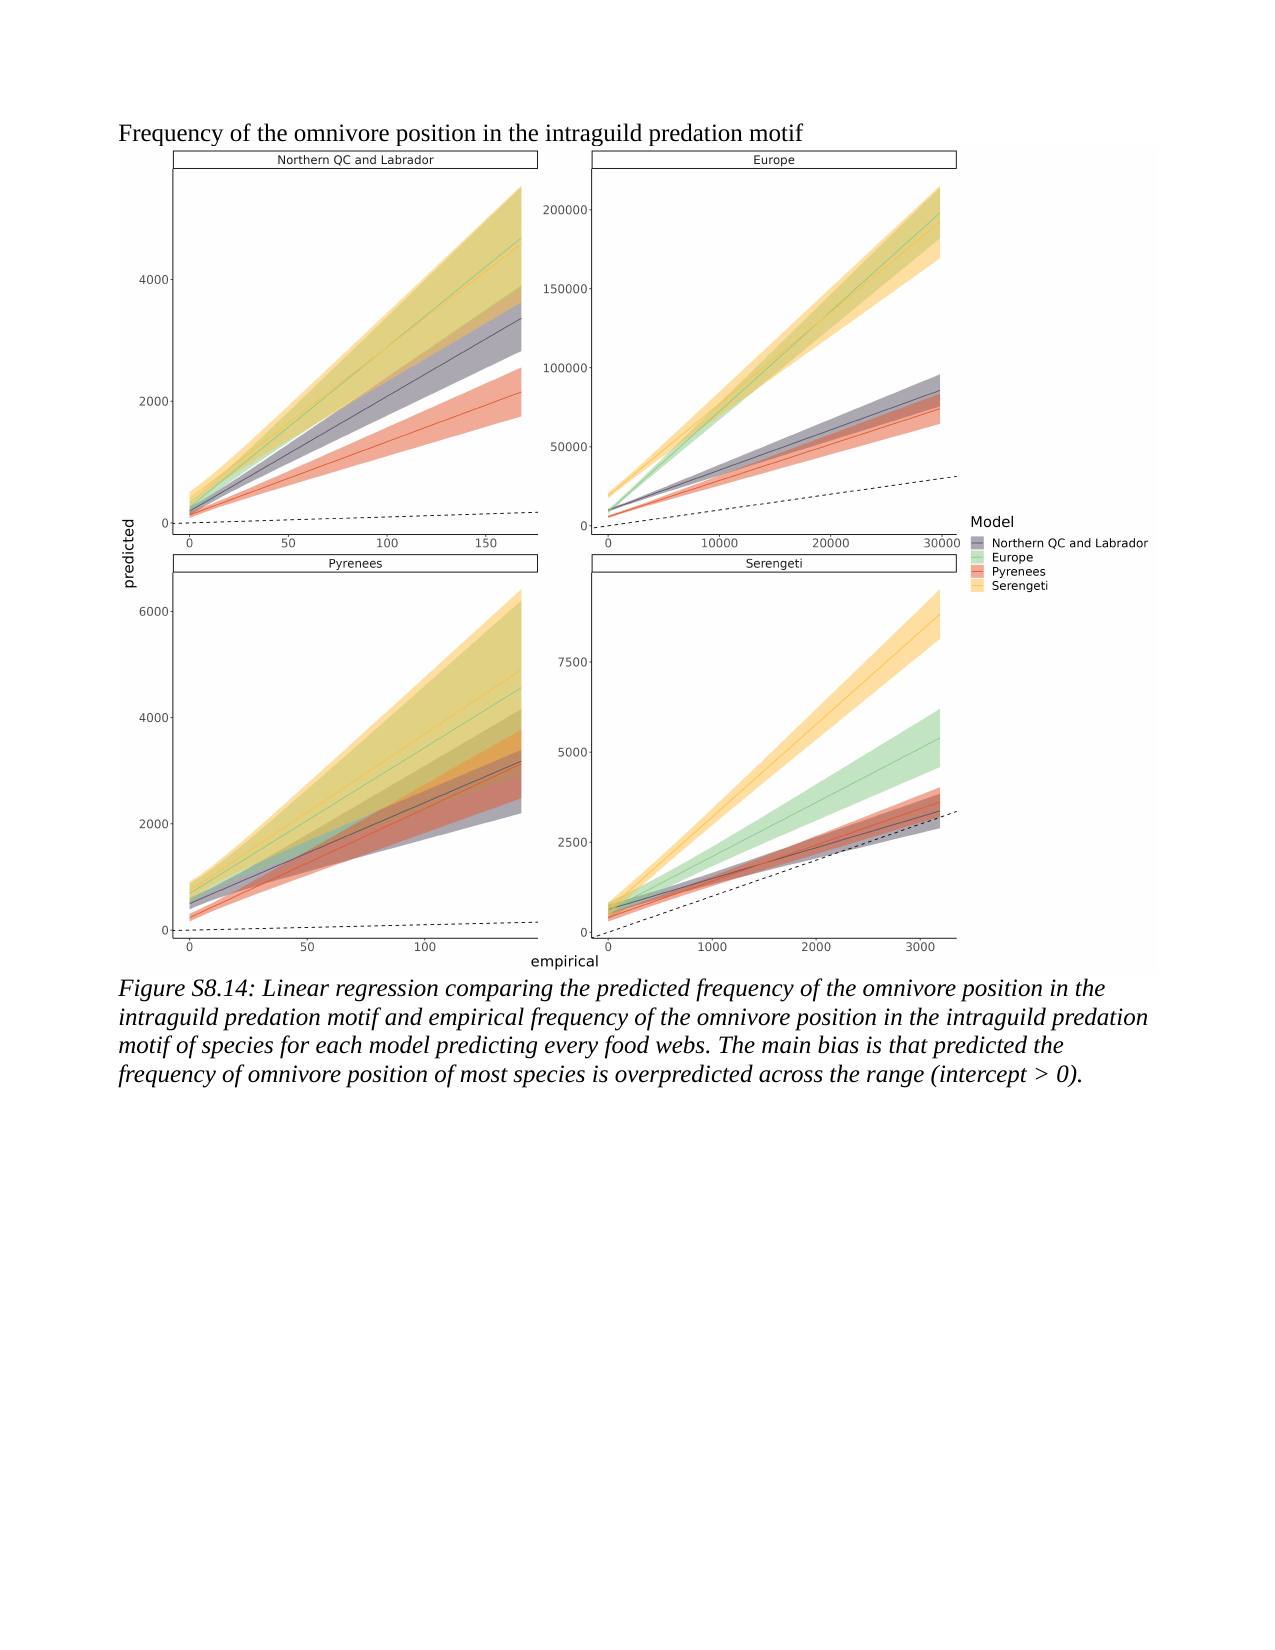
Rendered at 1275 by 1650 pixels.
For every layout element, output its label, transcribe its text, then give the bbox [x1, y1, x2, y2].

text Figure S8.14: Linear regression comparing the predicted frequency of the omnivore position in the intraguild predation motif and empirical frequency of the omnivore position in the intraguild predation motif of species for each model predicting every food webs. The main bias is that predicted the frequency of omnivore position of most species is overpredicted across the range (intercept > 0). [118, 974, 1157, 1088]
picture [118, 146, 1157, 974]
text Frequency of the omnivore position in the intraguild predation motif [118, 118, 1157, 146]
